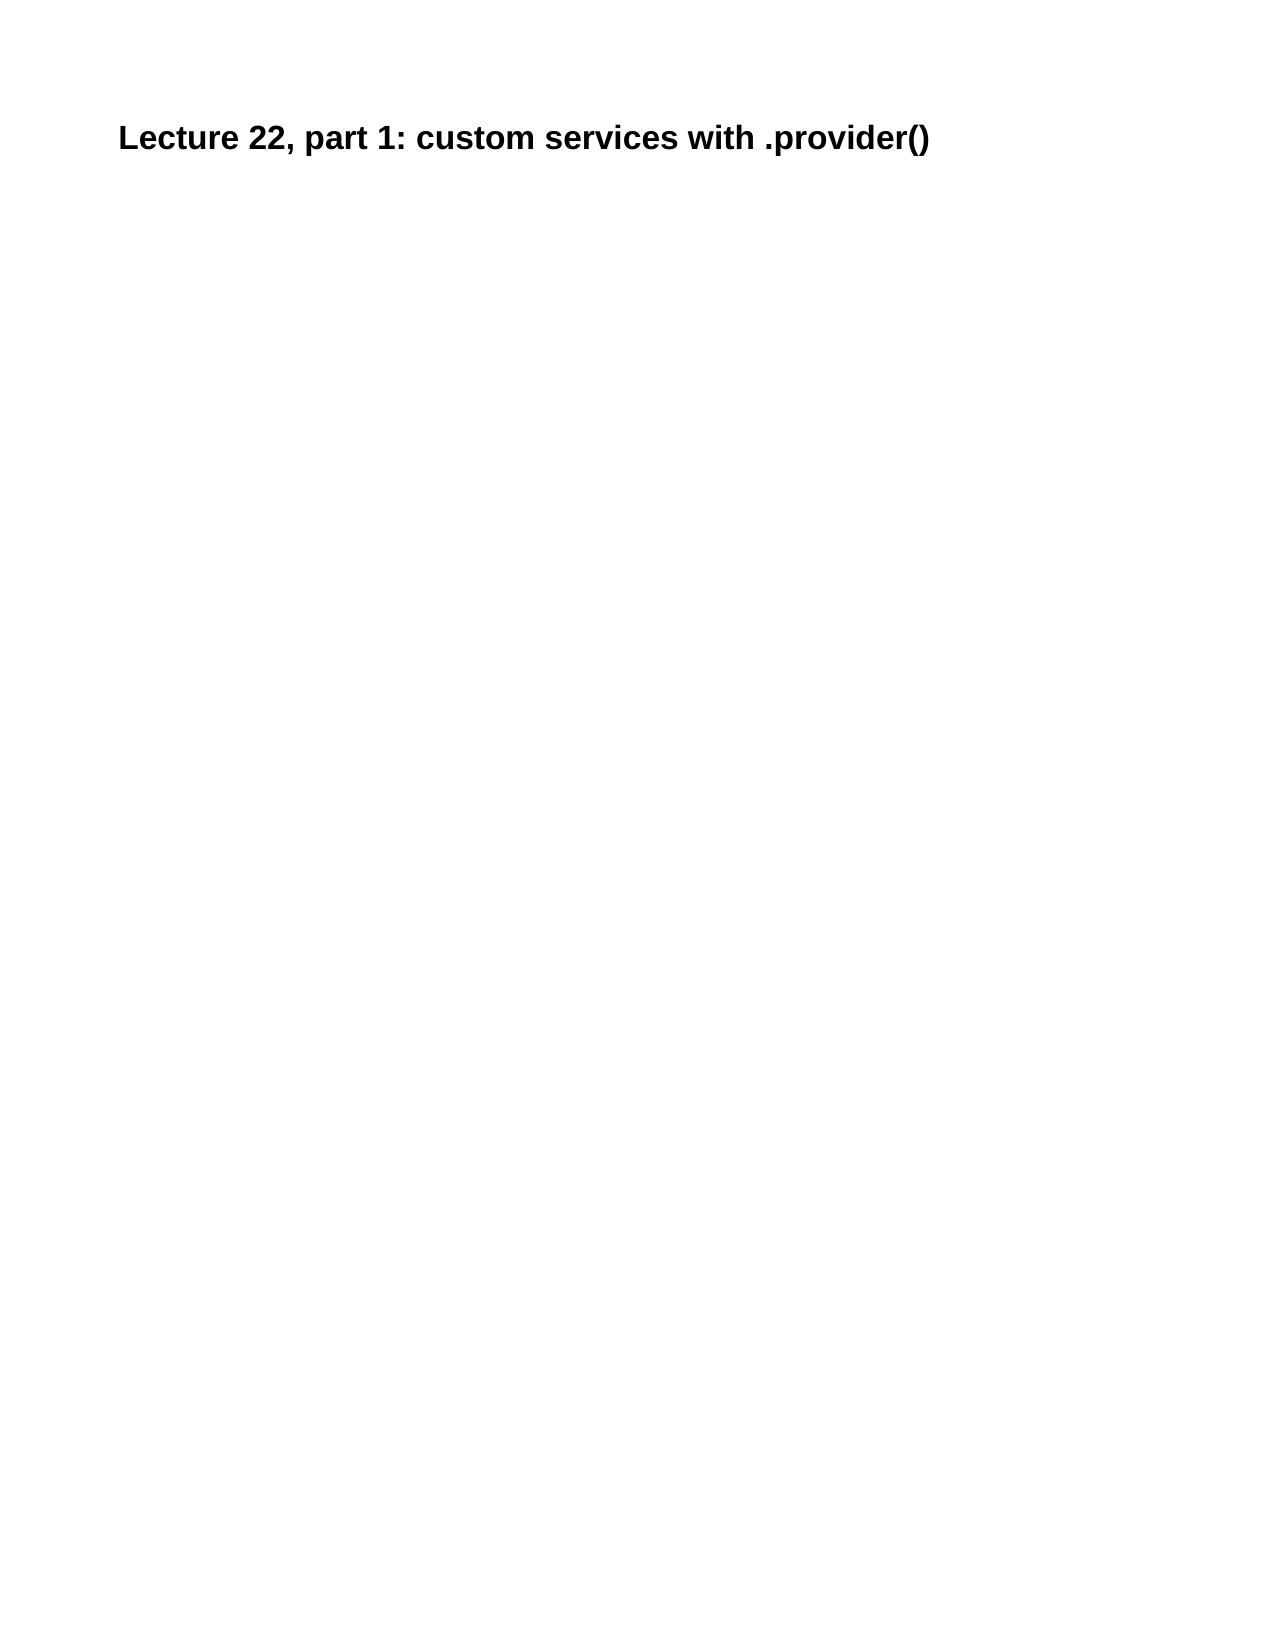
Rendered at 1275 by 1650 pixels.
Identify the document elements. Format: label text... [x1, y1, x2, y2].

subtitle Lecture 22, part 1: custom services with .provider() [118, 118, 1157, 157]
